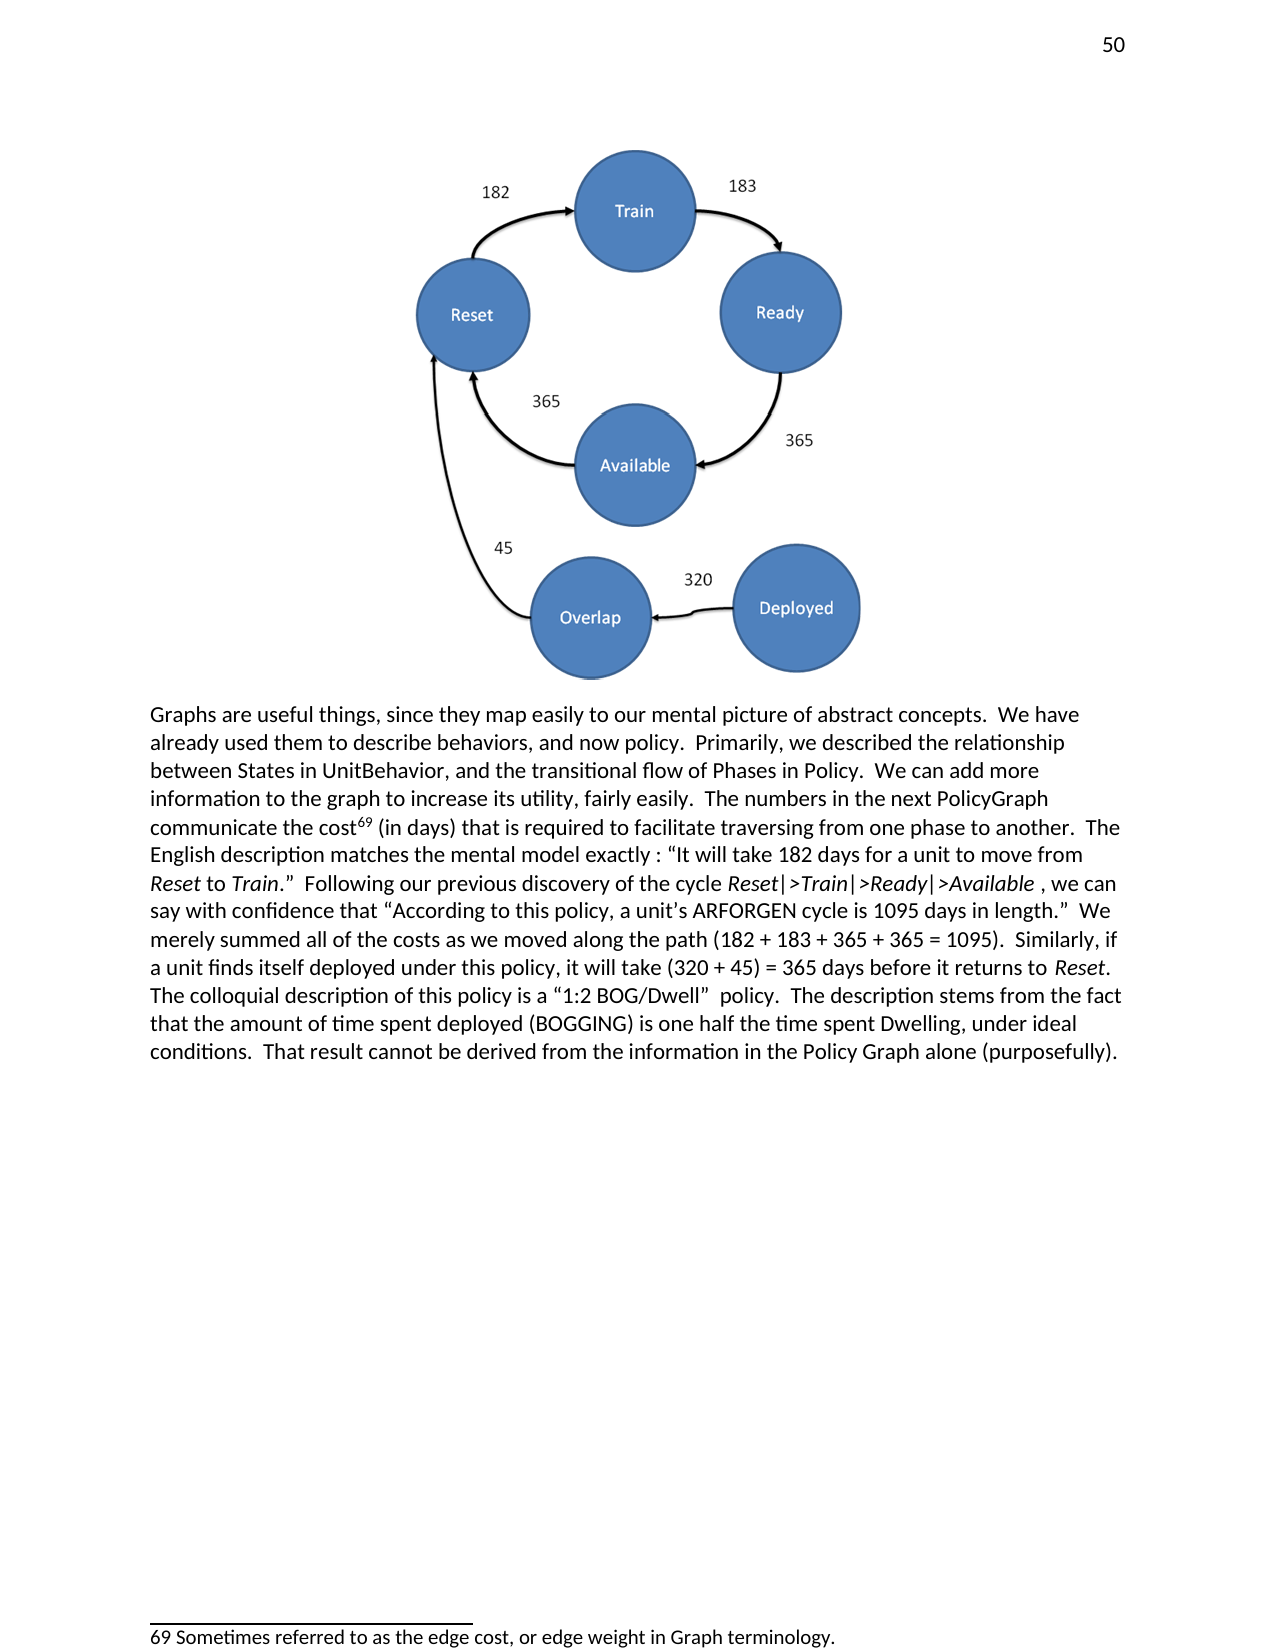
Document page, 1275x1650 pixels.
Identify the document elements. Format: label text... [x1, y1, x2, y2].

text Graphs are useful things, since they map easily to our mental picture of abstract concepts. We have already used them to describe behaviors, and now policy. Primarily, we described the relationship between States in UnitBehavior, and the transitional flow of Phases in Policy. We can add more information to the graph to increase its utility, fairly easily. The numbers in the next PolicyGraph communicate the cost (in days) that is required to facilitate traversing from one phase to another. The English description matches the mental model exactly : “It will take 182 days for a unit to move from Reset to Train.” Following our previous discovery of the cycle Reset|>Train|>Ready|>Available , we can say with confidence that “According to this policy, a unit’s ARFORGEN cycle is 1095 days in length.” We merely summed all of the costs as we moved along the path (182 + 183 + 365 + 365 = 1095). Similarly, if a unit finds itself deployed under this policy, it will take (320 + 45) = 365 days before it returns to Reset. The colloquial description of this policy is a “1:2 BOG/Dwell” policy. The description stems from the fact that the amount of time spent deployed (BOGGING) is one half the time spent Dwelling, under ideal conditions. That result cannot be derived from the information in the Policy Graph alone (purposefully). [150, 701, 1125, 1065]
text Sometimes referred to as the edge cost, or edge weight in Graph terminology. [150, 1624, 1125, 1650]
